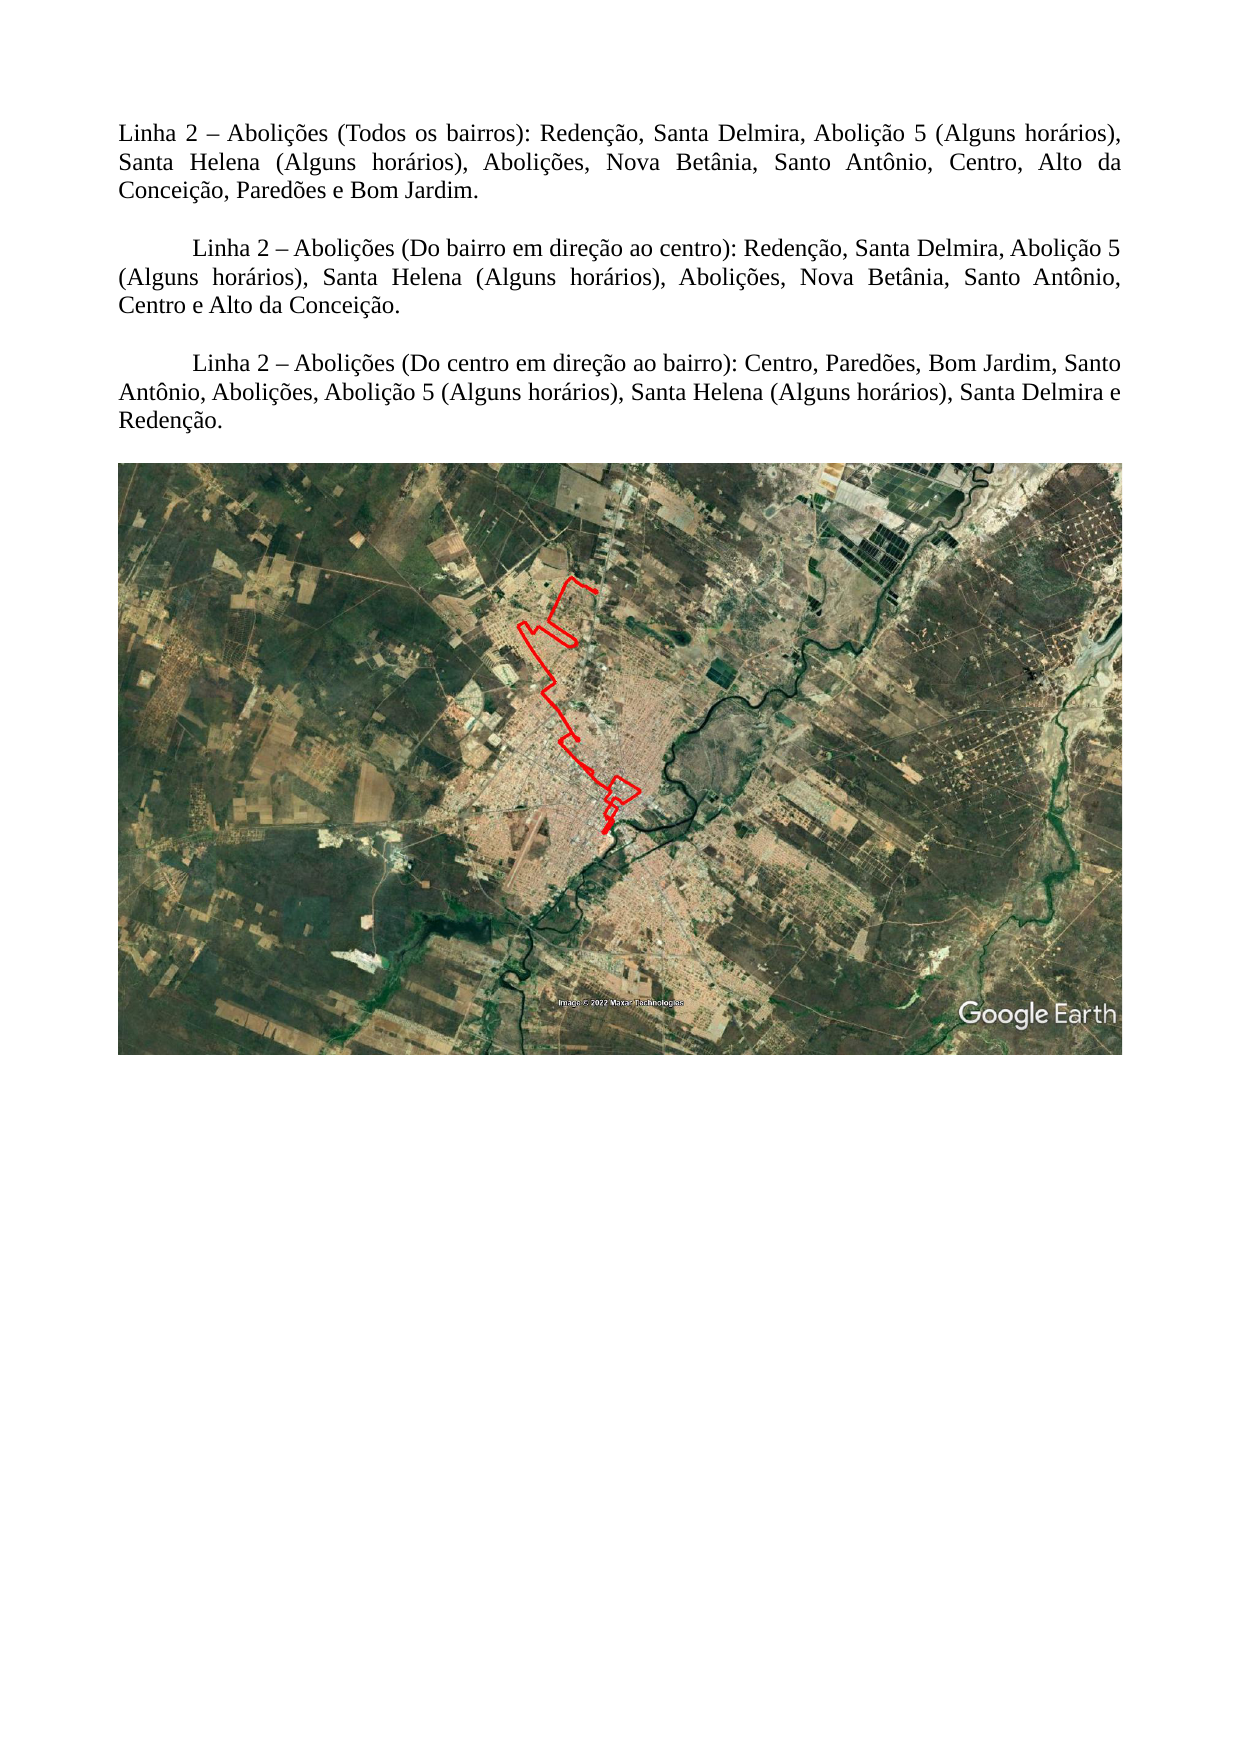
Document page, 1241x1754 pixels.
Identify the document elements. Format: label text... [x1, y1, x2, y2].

text Linha 2 – Abolições (Do bairro em direção ao centro): Redenção, Santa Delmira, Abolição 5 (Alguns horários), Santa Helena (Alguns horários), Abolições, Nova Betânia, Santo Antônio, Centro e Alto da Conceição. [118, 233, 1122, 319]
picture [118, 463, 1123, 1055]
text Linha 2 – Abolições (Do centro em direção ao bairro): Centro, Paredões, Bom Jardim, Santo Antônio, Abolições, Abolição 5 (Alguns horários), Santa Helena (Alguns horários), Santa Delmira e Redenção. [118, 348, 1122, 434]
text Linha 2 – Abolições (Todos os bairros): Redenção, Santa Delmira, Abolição 5 (Alguns horários), Santa Helena (Alguns horários), Abolições, Nova Betânia, Santo Antônio, Centro, Alto da Conceição, Paredões e Bom Jardim. [118, 118, 1122, 204]
